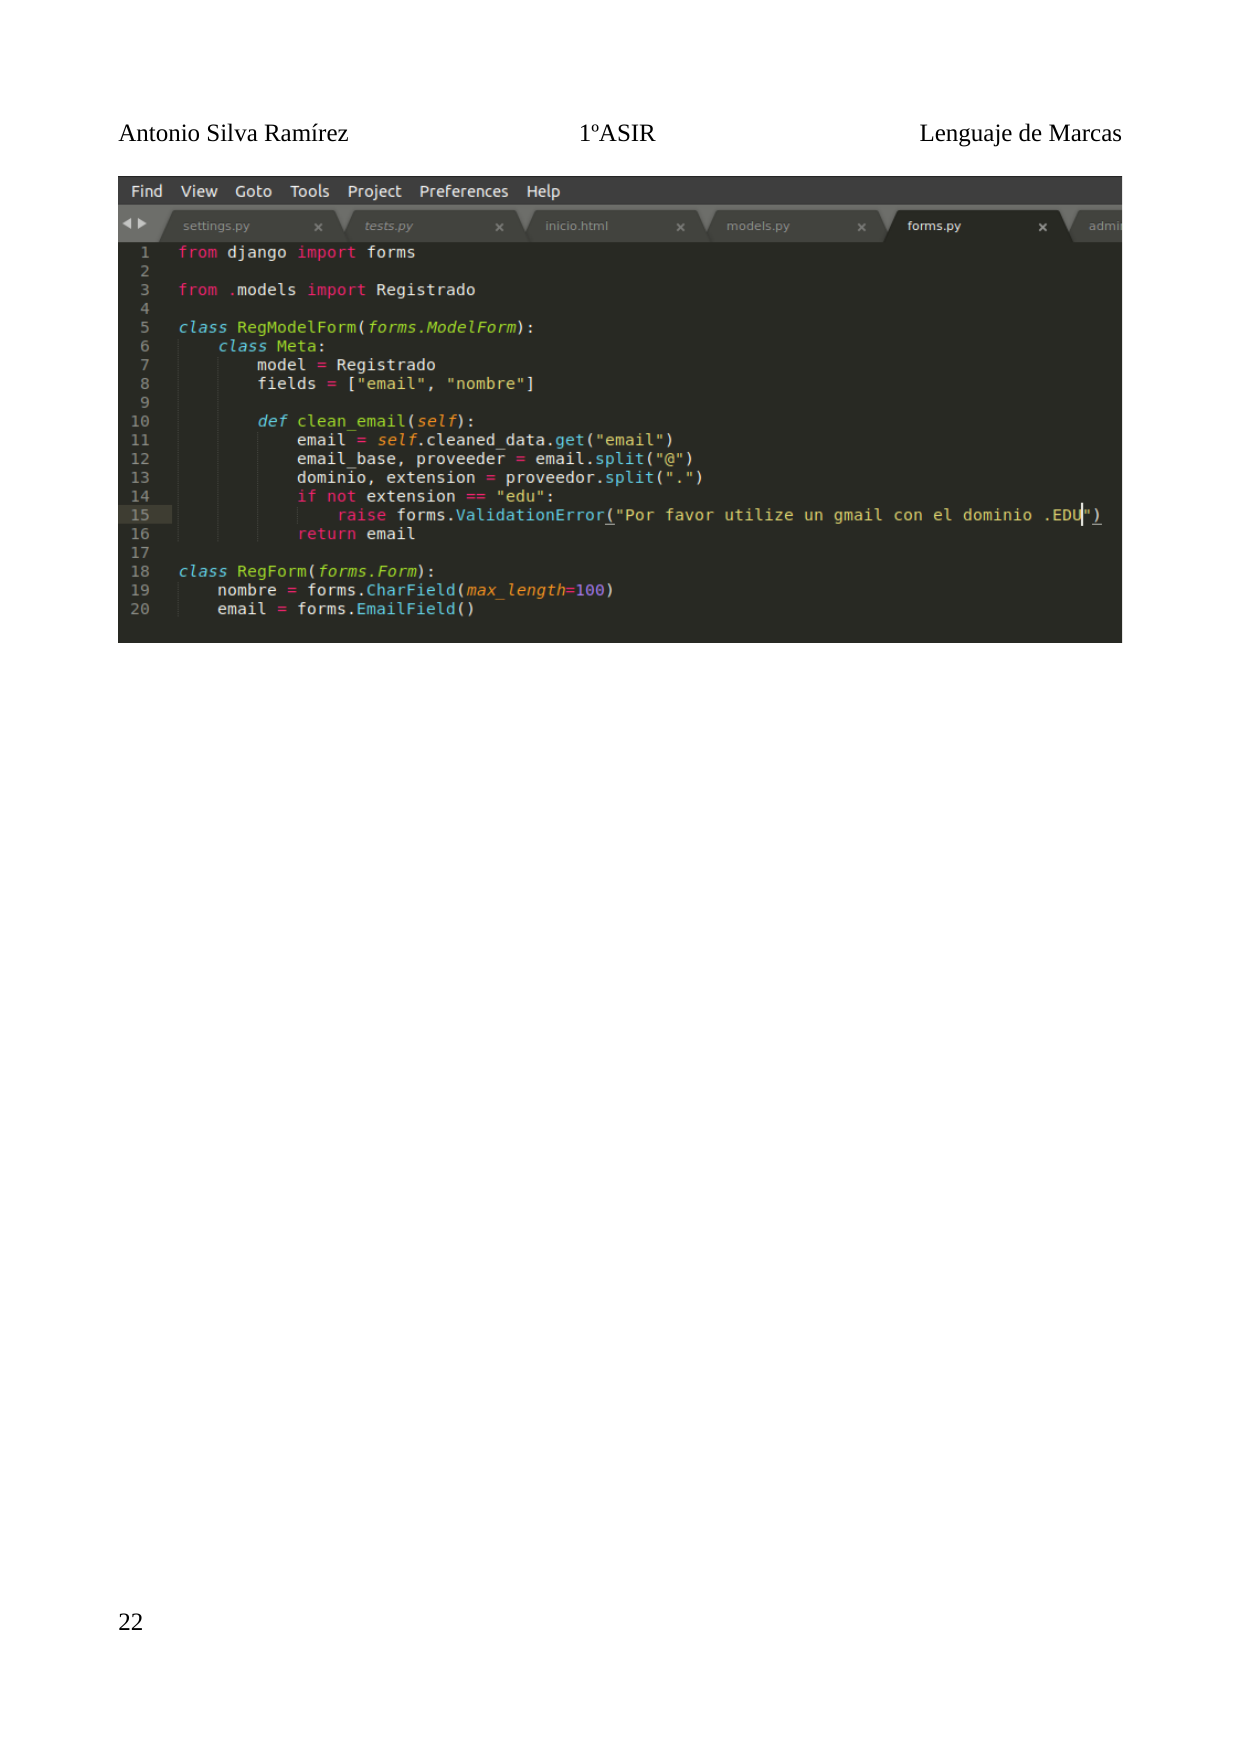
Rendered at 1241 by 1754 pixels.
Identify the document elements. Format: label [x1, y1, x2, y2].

picture [118, 176, 1123, 643]
